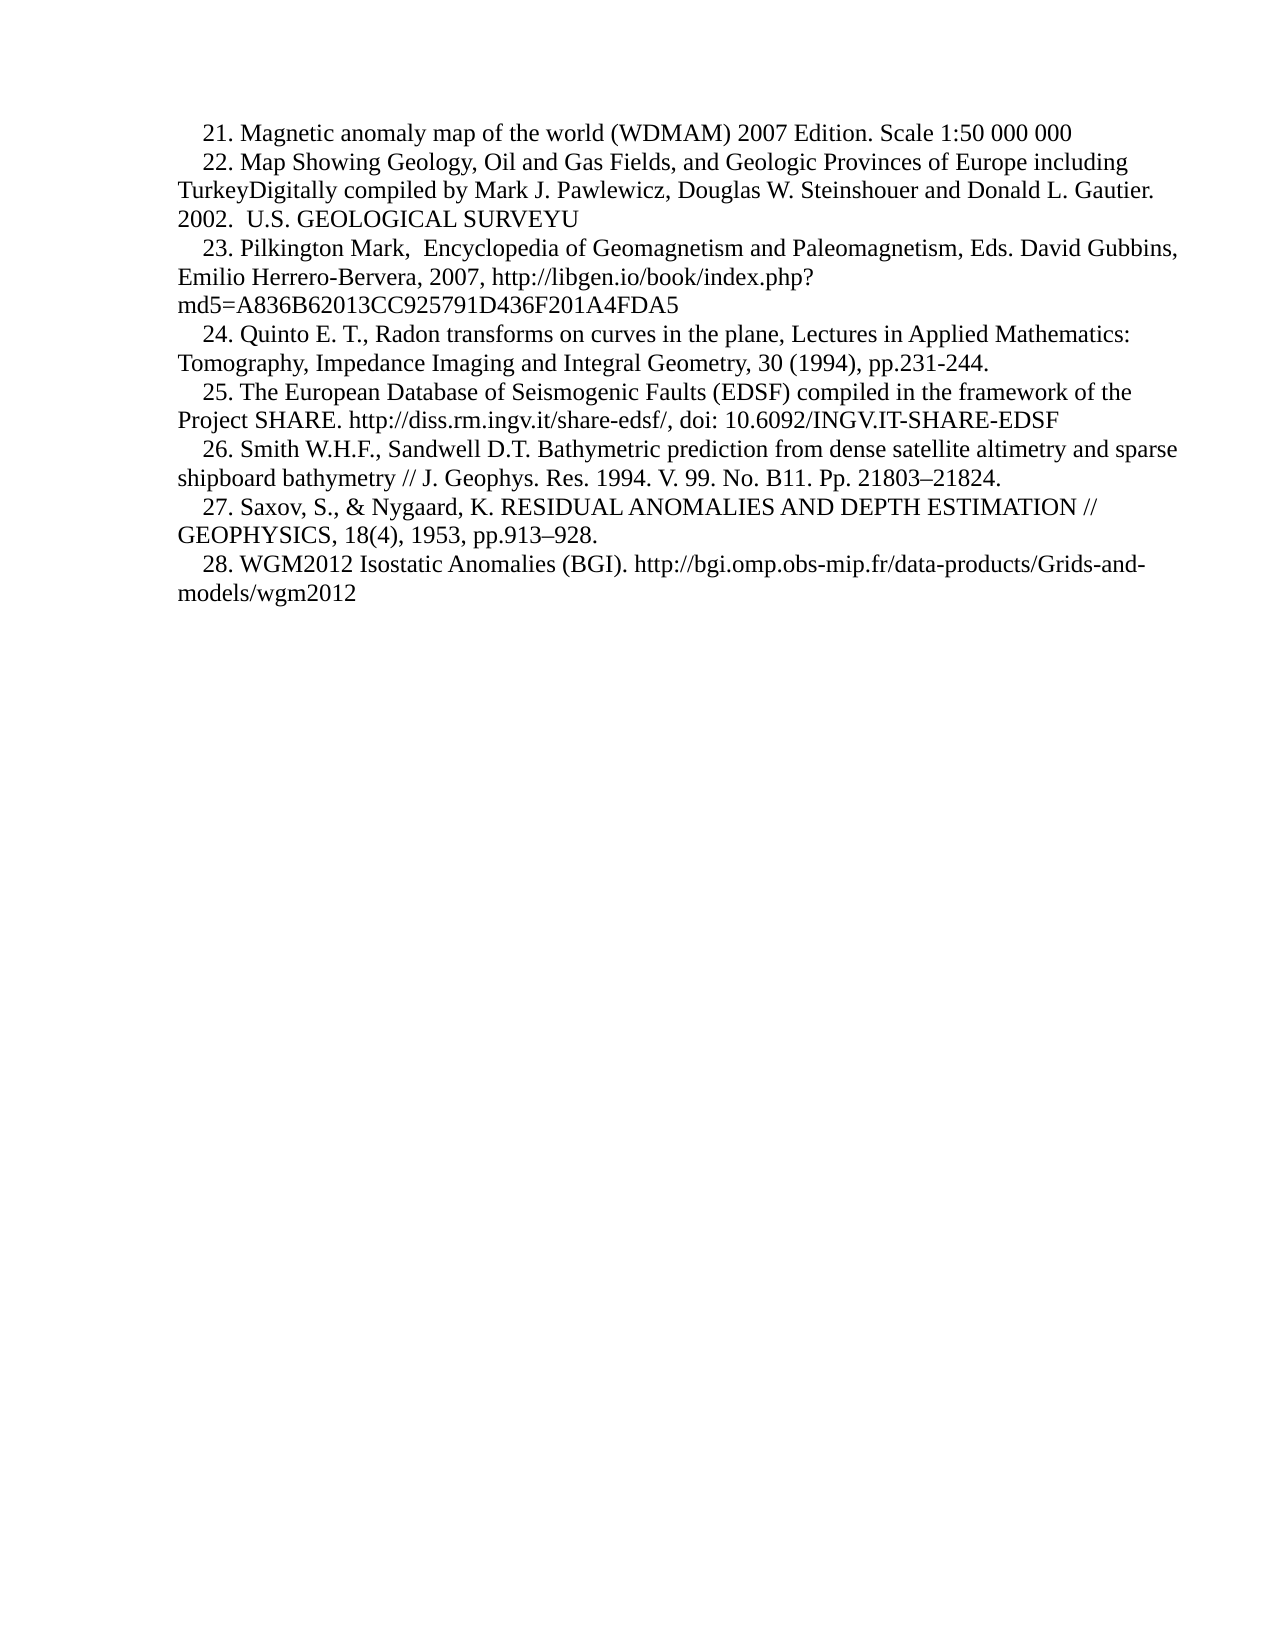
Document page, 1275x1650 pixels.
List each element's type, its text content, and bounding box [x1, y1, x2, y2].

text 26. Smith W.H.F., Sandwell D.T. Bathymetric prediction from dense satellite altimetry and sparse shipboard bathymetry // J. Geophys. Res. 1994. V. 99. No. B11. Pp. 21803–21824. [177, 434, 1187, 492]
text 25. The European Database of Seismogenic Faults (EDSF) compiled in the framework of the Project SHARE. http://diss.rm.ingv.it/share-edsf/, doi: 10.6092/INGV.IT-SHARE-EDSF [177, 377, 1187, 434]
text 23. Pilkington Mark, Encyclopedia of Geomagnetism and Paleomagnetism, Eds. David Gubbins, Emilio Herrero-Bervera, 2007, http://libgen.io/book/index.php?md5=A836B62013CC925791D436F201A4FDA5 [177, 233, 1187, 319]
text 27. Saxov, S., & Nygaard, K. RESIDUAL ANOMALIES AND DEPTH ESTIMATION // GEOPHYSICS, 18(4), 1953, pp.913–928. [177, 492, 1187, 549]
text 21. Magnetic anomaly map of the world (WDMAM) 2007 Edition. Scale 1:50 000 000 [177, 118, 1187, 147]
text 28. WGM2012 Isostatic Anomalies (BGI). http://bgi.omp.obs-mip.fr/data-products/Grids-and-models/wgm2012 [177, 549, 1187, 607]
text 22. Map Showing Geology, Oil and Gas Fields, and Geologic Provinces of Europe including TurkeyDigitally compiled by Mark J. Pawlewicz, Douglas W. Steinshouer and Donald L. Gautier. 2002. U.S. GEOLOGICAL SURVEYU [177, 147, 1187, 233]
text 24. Quinto E. T., Radon transforms on curves in the plane, Lectures in Applied Mathematics: Tomography, Impedance Imaging and Integral Geometry, 30 (1994), pp.231-244. [177, 319, 1187, 377]
